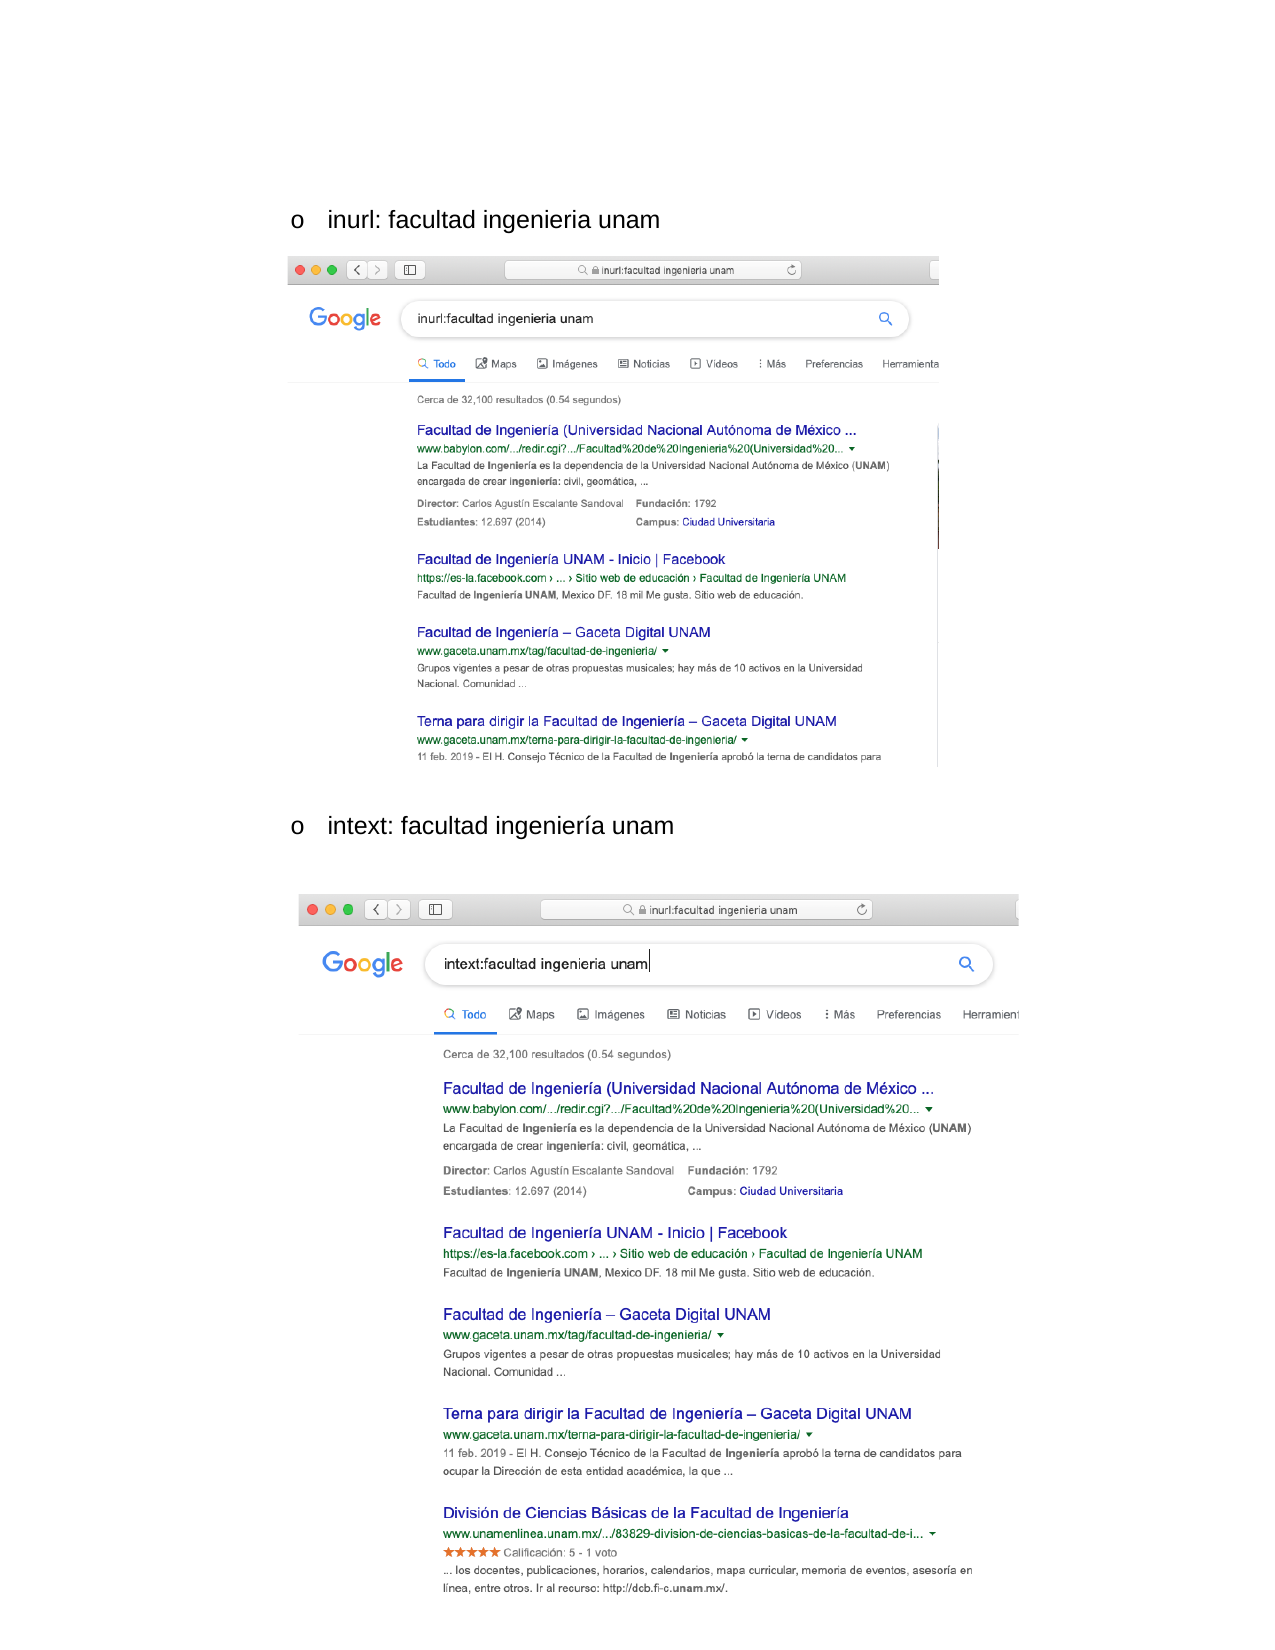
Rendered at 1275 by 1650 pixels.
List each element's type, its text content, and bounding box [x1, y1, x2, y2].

list intext: facultad ingeniería unam [290, 811, 1098, 842]
list inurl: facultad ingenieria unam [290, 205, 1098, 236]
